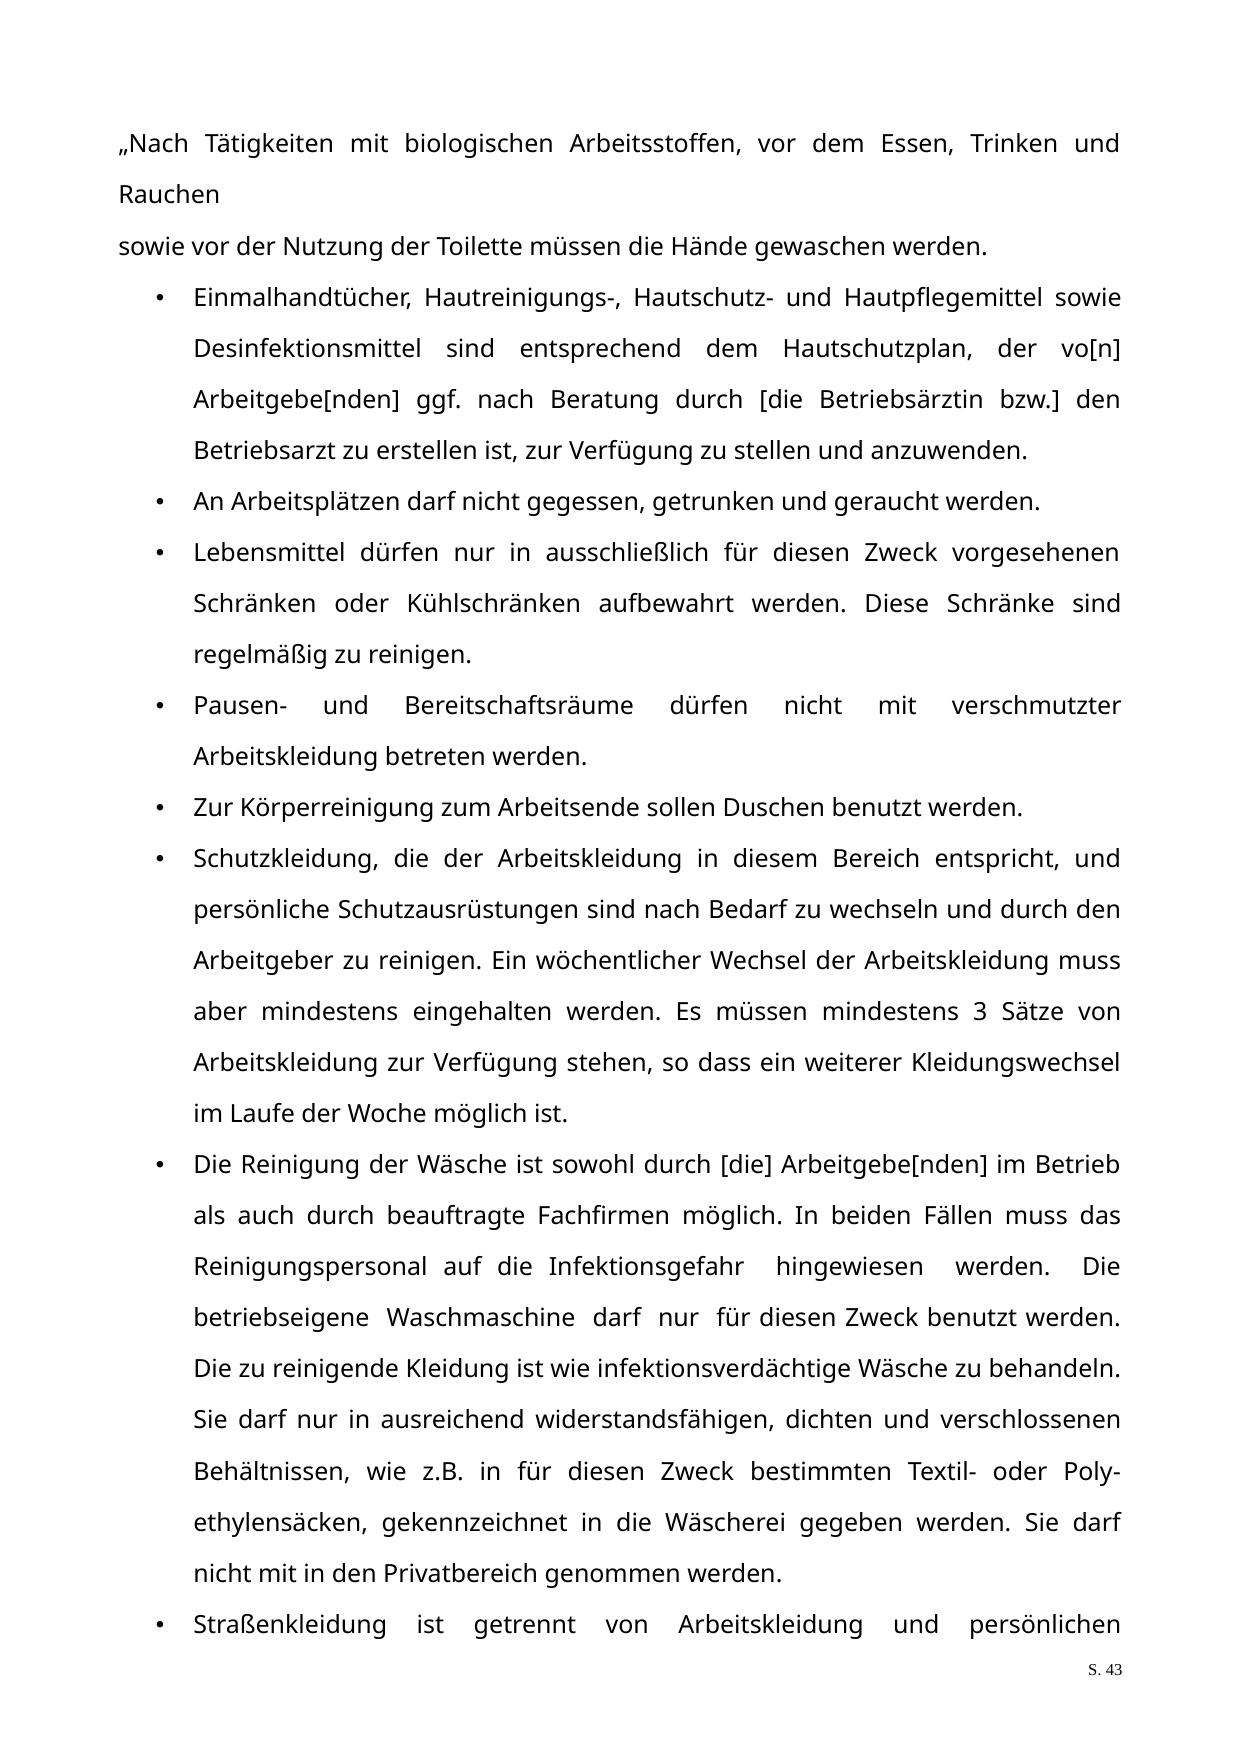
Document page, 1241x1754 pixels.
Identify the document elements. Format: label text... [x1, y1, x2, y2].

list Die Reinigung der Wäsche ist sowohl durch [die] Arbeitgebe[nden] im Betrieb als auch durch beauftragte Fachfirmen möglich. In beiden Fällen muss das Reinigungspersonal auf die Infektionsgefahr hingewiesen werden. Die betriebseigene Waschmaschine darf nur für diesen Zweck benutzt werden. Die zu reinigende Kleidung ist wie infektionsverdächtige Wäsche zu behandeln. Sie darf nur in ausreichend widerstandsfähigen, dichten und verschlossenen Behältnissen, wie z.B. in für diesen Zweck bestimmten Textil- oder Poly-ethylensäcken, gekennzeichnet in die Wäscherei gegeben werden. Sie darf nicht mit in den Privatbereich genommen werden. [156, 1147, 1122, 1589]
list Schutzkleidung, die der Arbeitskleidung in diesem Bereich entspricht, und persönliche Schutzausrüstungen sind nach Bedarf zu wechseln und durch den Arbeitgeber zu reinigen. Ein wöchentlicher Wechsel der Arbeitskleidung muss aber mindestens eingehalten werden. Es müssen mindestens 3 Sätze von Arbeitskleidung zur Verfügung stehen, so dass ein weiterer Kleidungswechsel im Laufe der Woche möglich ist. [156, 841, 1122, 1130]
list An Arbeitsplätzen darf nicht gegessen, getrunken und geraucht werden. [156, 483, 1122, 517]
list Lebensmittel dürfen nur in ausschließlich für diesen Zweck vorgesehenen Schränken oder Kühlschränken aufbewahrt werden. Diese Schränke sind regelmäßig zu reinigen. [156, 534, 1122, 671]
list Straßenkleidung ist getrennt von Arbeitskleidung und persönlichen [156, 1606, 1122, 1640]
text sowie vor der Nutzung der Toilette müssen die Hände gewaschen werden. [118, 228, 1122, 262]
list Einmalhandtücher, Hautreinigungs-, Hautschutz- und Hautpflegemittel sowie Desinfektionsmittel sind entsprechend dem Hautschutzplan, der vo[n] Arbeitgebe[nden] ggf. nach Beratung durch [die Betriebsärztin bzw.] den Betriebsarzt zu erstellen ist, zur Verfügung zu stellen und anzuwenden. [156, 279, 1122, 466]
list Zur Körperreinigung zum Arbeitsende sollen Duschen benutzt werden. [156, 789, 1122, 824]
text „Nach Tätigkeiten mit biologischen Arbeitsstoffen, vor dem Essen, Trinken und Rauchen [118, 126, 1122, 211]
list Pausen- und Bereitschaftsräume dürfen nicht mit verschmutzter Arbeitskleidung betreten werden. [156, 687, 1122, 773]
